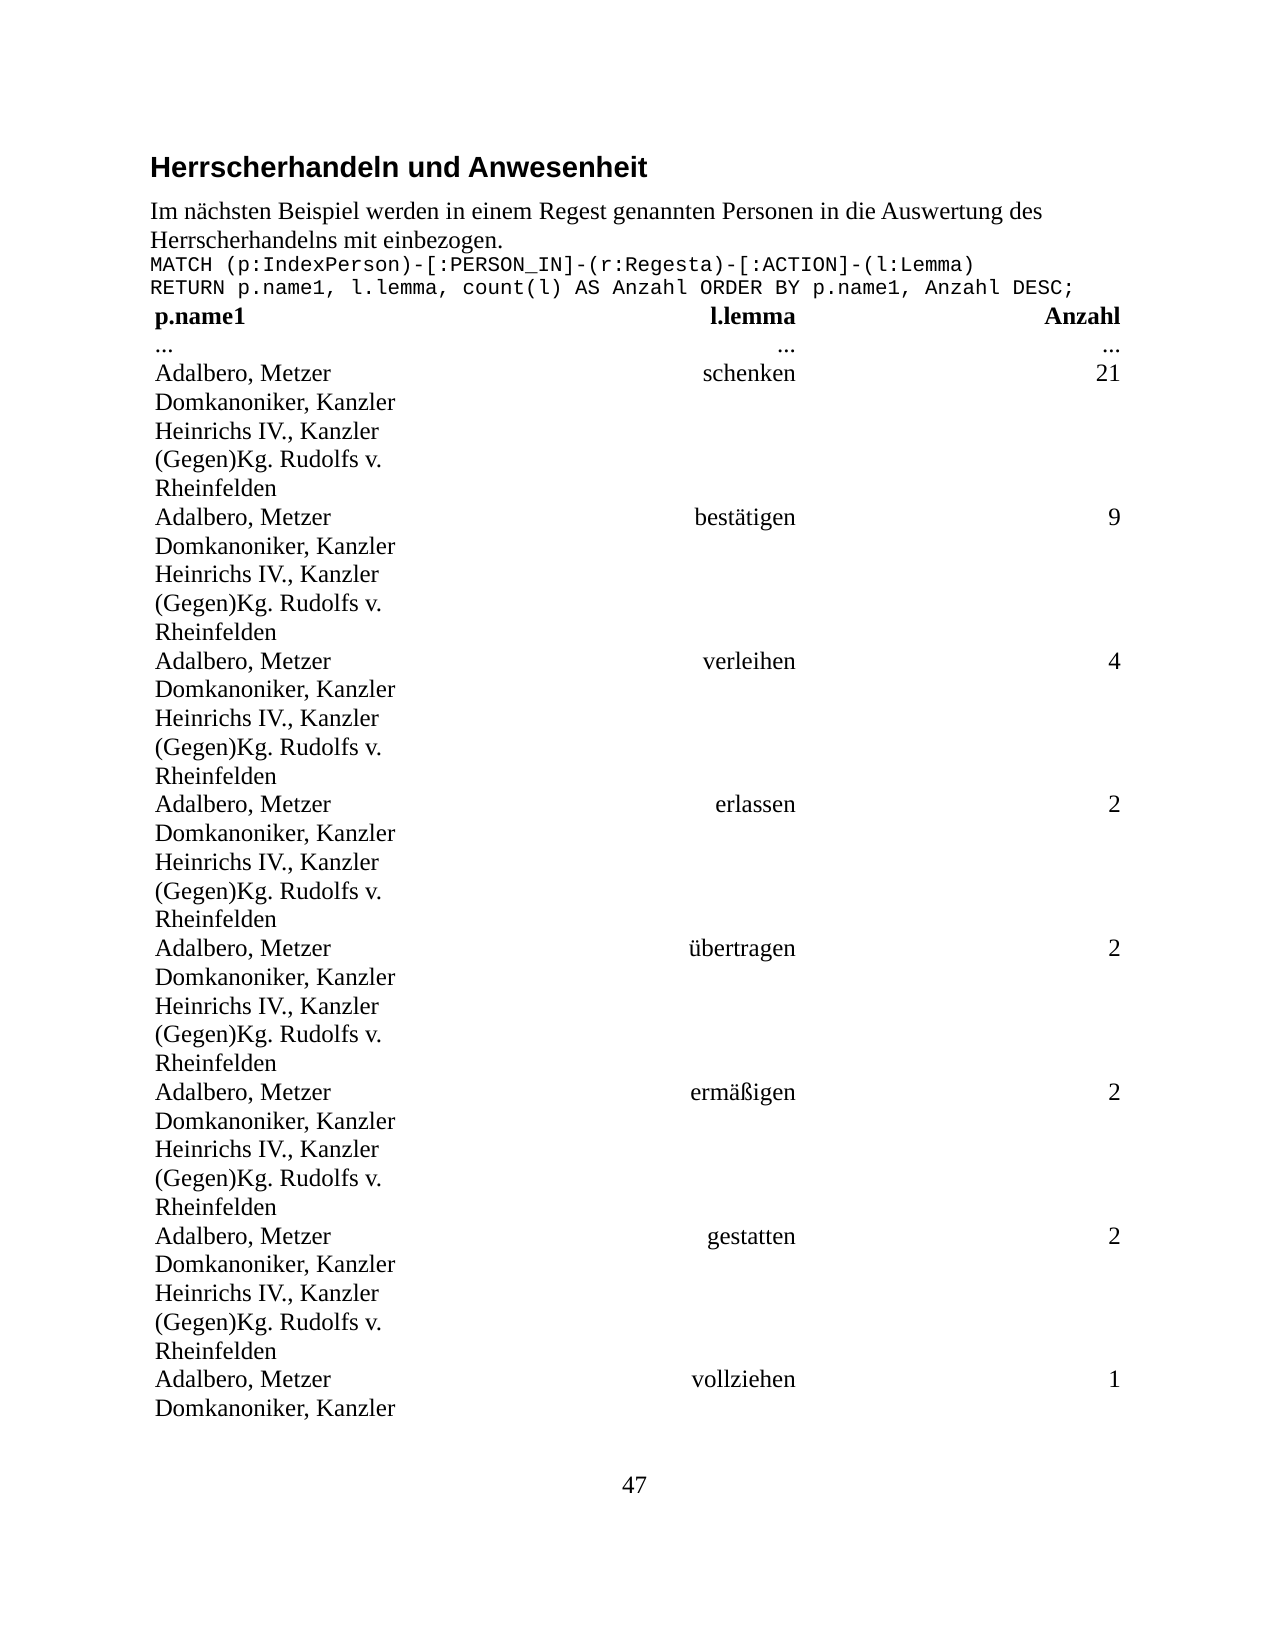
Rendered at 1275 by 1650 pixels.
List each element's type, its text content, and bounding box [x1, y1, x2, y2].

table_cell ermäßigen [475, 1077, 800, 1221]
table_cell verleihen [475, 646, 800, 789]
table_cell gestatten [475, 1221, 800, 1364]
table_cell Adalbero, Metzer Domkanoniker, Kanzler Heinrichs IV., Kanzler (Gegen)Kg. Rudolfs v. Rheinfelden [150, 1077, 475, 1221]
table_header p.name1 [150, 301, 475, 329]
table_header Anzahl [800, 301, 1125, 329]
table_cell ... [150, 330, 475, 358]
table_cell Adalbero, Metzer Domkanoniker, Kanzler Heinrichs IV., Kanzler (Gegen)Kg. Rudolfs v. Rheinfelden [150, 646, 475, 789]
table_cell 2 [800, 1221, 1125, 1364]
table_cell Adalbero, Metzer Domkanoniker, Kanzler Heinrichs IV., Kanzler (Gegen)Kg. Rudolfs v. Rheinfelden [150, 790, 475, 933]
text RETURN p.name1, l.lemma, count(l) AS Anzahl ORDER BY p.name1, Anzahl DESC; [150, 277, 1125, 301]
table_cell ... [475, 330, 800, 358]
table_cell erlassen [475, 790, 800, 933]
table_cell 4 [800, 646, 1125, 789]
table_cell vollziehen [475, 1365, 800, 1422]
table_cell Adalbero, Metzer Domkanoniker, Kanzler Heinrichs IV., Kanzler (Gegen)Kg. Rudolfs v. Rheinfelden [150, 1221, 475, 1364]
table_header l.lemma [475, 301, 800, 329]
table_cell ... [800, 330, 1125, 358]
table_cell 2 [800, 1077, 1125, 1221]
subtitle Herrscherhandeln und Anwesenheit [150, 150, 1125, 183]
table_cell 2 [800, 933, 1125, 1077]
text MATCH (p:IndexPerson)-[:PERSON_IN]-(r:Regesta)-[:ACTION]-(l:Lemma) [150, 253, 1125, 277]
table_cell übertragen [475, 933, 800, 1077]
table_cell 9 [800, 502, 1125, 646]
table_cell Adalbero, Metzer Domkanoniker, Kanzler Heinrichs IV., Kanzler (Gegen)Kg. Rudolfs v. Rheinfelden [150, 933, 475, 1077]
table_cell Adalbero, Metzer Domkanoniker, Kanzler Heinrichs IV., Kanzler (Gegen)Kg. Rudolfs v. Rheinfelden [150, 502, 475, 646]
table_cell Adalbero, Metzer Domkanoniker, Kanzler Heinrichs IV., Kanzler (Gegen)Kg. Rudolfs v. Rheinfelden [150, 358, 475, 502]
table_cell schenken [475, 358, 800, 502]
text Im nächsten Beispiel werden in einem Regest genannten Personen in die Auswertung des Herrscherhandelns mit einbezogen. [150, 196, 1125, 253]
table_cell 1 [800, 1365, 1125, 1422]
table_cell bestätigen [475, 502, 800, 646]
table_cell 21 [800, 358, 1125, 502]
table_cell 2 [800, 790, 1125, 933]
table_cell Adalbero, Metzer Domkanoniker, Kanzler [150, 1365, 475, 1422]
